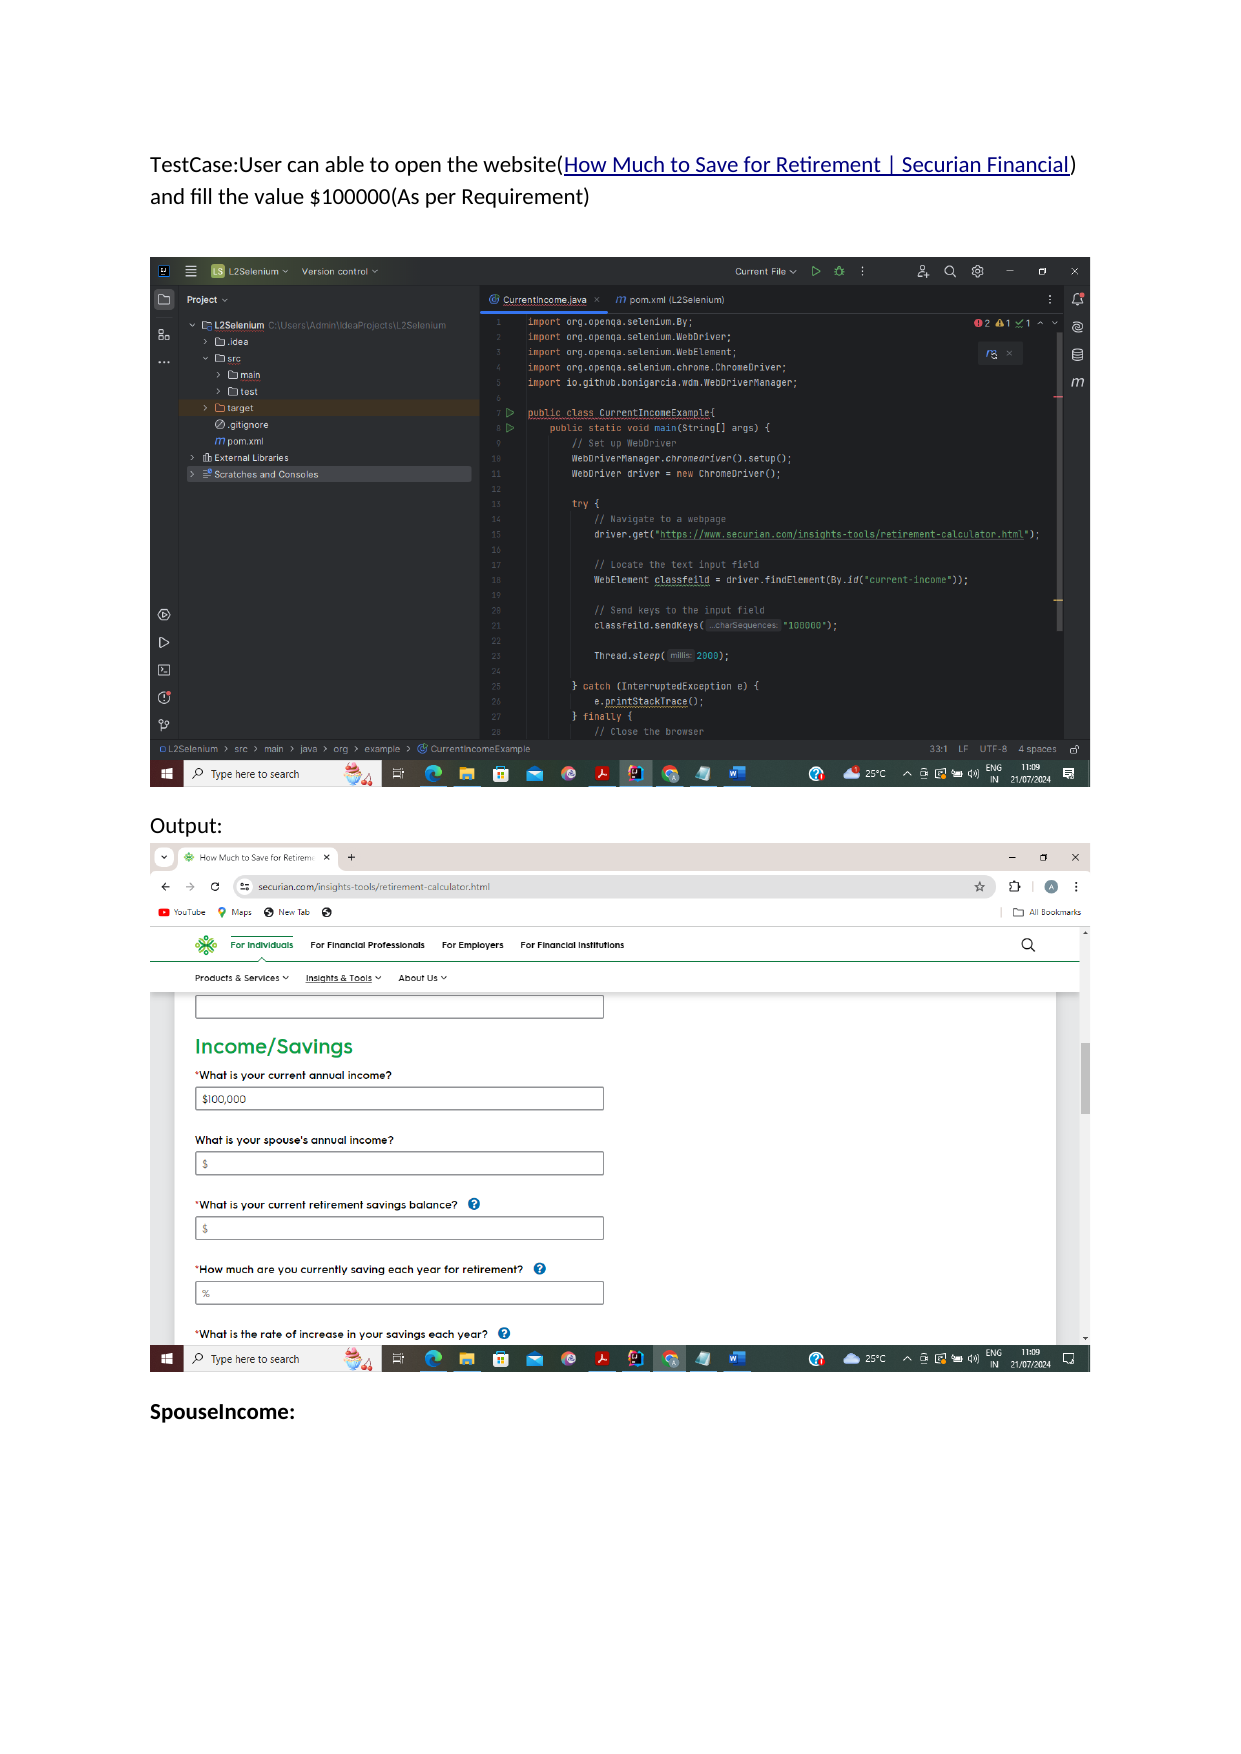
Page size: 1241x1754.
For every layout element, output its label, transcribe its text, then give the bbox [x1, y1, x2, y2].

text TestCase:User can able to open the website(How Much to Save for Retirement | Securian Financial) and fill the value $100000(As per Requirement) [150, 150, 1090, 210]
text SpouseIncome: [150, 1397, 1090, 1425]
text Output: [150, 811, 1090, 843]
